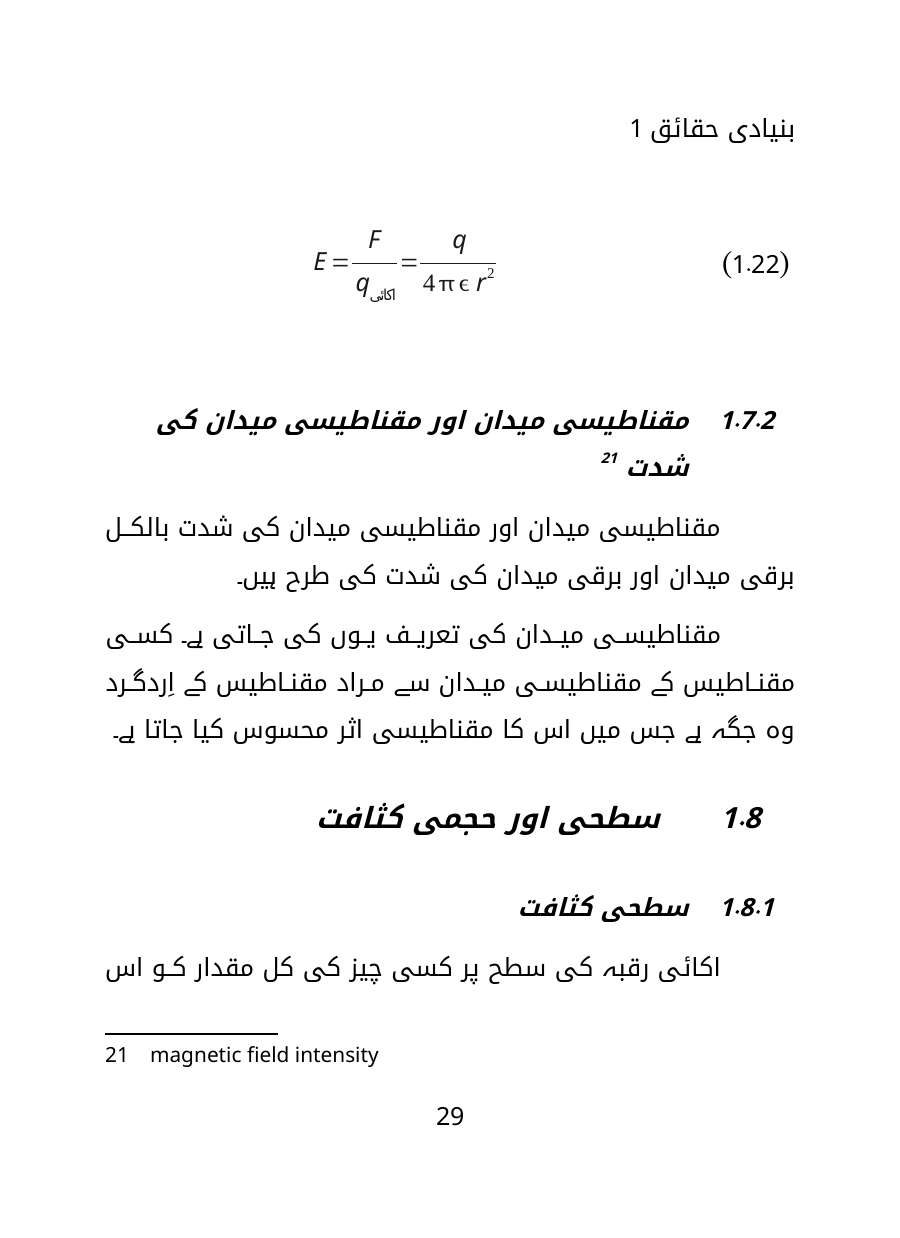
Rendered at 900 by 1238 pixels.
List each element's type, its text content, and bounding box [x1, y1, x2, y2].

text مقناطیسی میدان کی تعریف یوں کی جاتی ہے۔ کسی مقناطیس کے مقناطیسی میدان سے مراد مقناطیس کے اِردگرد وہ جگہ ہے جس میں اس کا مقناطیسی اثر محسوس کیا جاتا ہے۔ [105, 612, 795, 754]
text مقناطیسی میدان اور مقناطیسی میدان کی شدت بالکل برقی میدان اور برقی میدان کی شدت کی طرح ہیں۔ [105, 504, 795, 599]
table_header [105, 216, 694, 326]
table_header (1.22) [694, 216, 795, 326]
subtitle سطحی کثافت [105, 884, 718, 932]
subtitle مقناطیسی میدان اور مقناطیسی میدان کی شدت [105, 397, 718, 492]
list magnetic field intensity [105, 1040, 795, 1068]
subtitle سطحی اور حجمی کثافت [105, 792, 720, 847]
text اکائی رقبہ کی سطح پر کسی چیز کی کل مقدار کو اس چیز کی سطحی کثافت کہتے ہیں۔ مثال کے طور پر اگر رقبہپر کسی متغیرہ کی کل مقدار ہو تب اس متغیرہ کی اوسط سطحی کثافت یہ ہوگی [105, 944, 795, 992]
